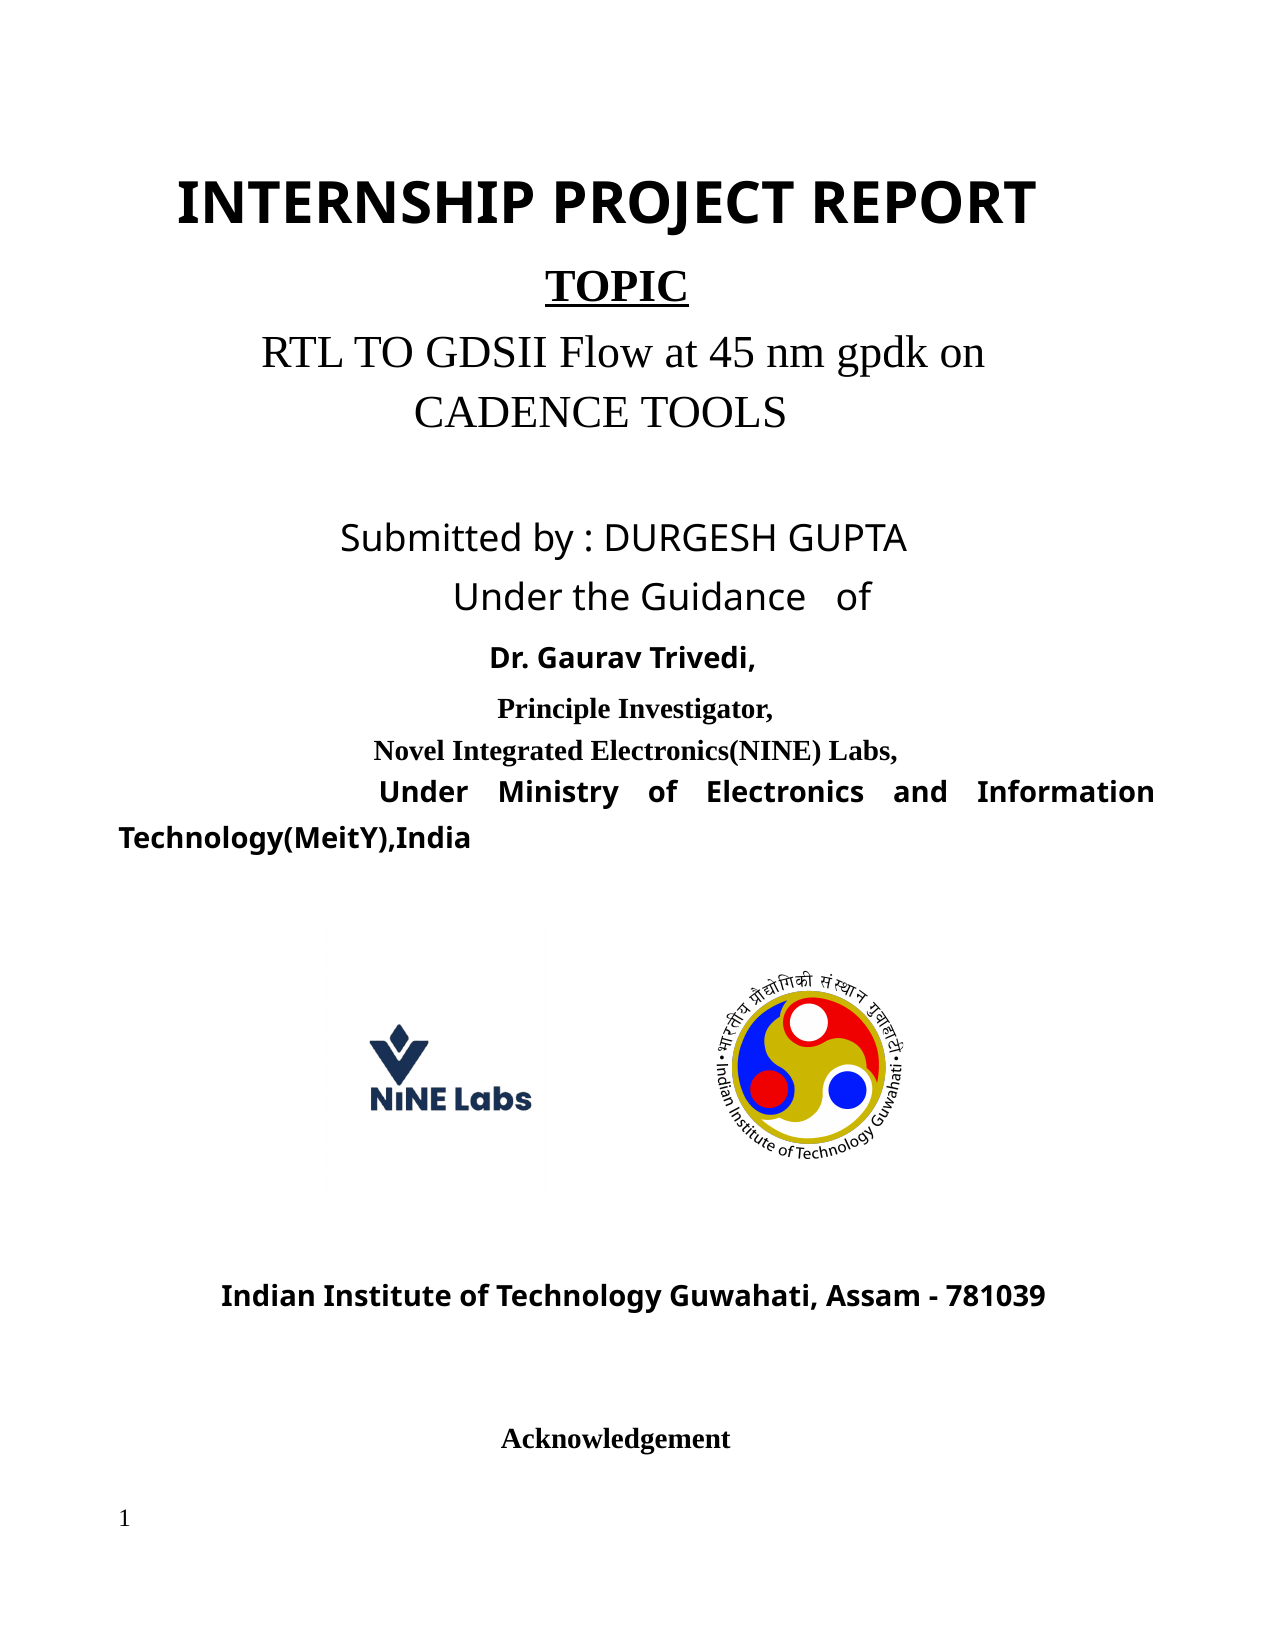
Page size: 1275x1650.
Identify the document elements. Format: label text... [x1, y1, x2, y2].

text Under Ministry of Electronics and Information Technology(MeitY),India [118, 771, 1157, 857]
text Submitted by : DURGESH GUPTA [118, 511, 1157, 562]
text RTL TO GDSII Flow at 45 nm gpdk on [118, 324, 1157, 377]
text INTERNSHIP PROJECT REPORT [118, 161, 1157, 241]
text CADENCE TOOLS [118, 385, 1157, 437]
text Principle Investigator, [118, 687, 1157, 727]
picture [714, 969, 904, 1159]
text Indian Institute of Technology Guwahati, Assam - 781039 [118, 1276, 1157, 1315]
text TOPIC [118, 253, 1157, 315]
text Under the Guidance of [118, 570, 1157, 621]
text Novel Integrated Electronics(NINE) Labs, [118, 733, 1157, 766]
text Acknowledgement [118, 1421, 1157, 1454]
picture [323, 926, 549, 1199]
text Dr. Gaurav Trivedi, [118, 629, 1157, 680]
